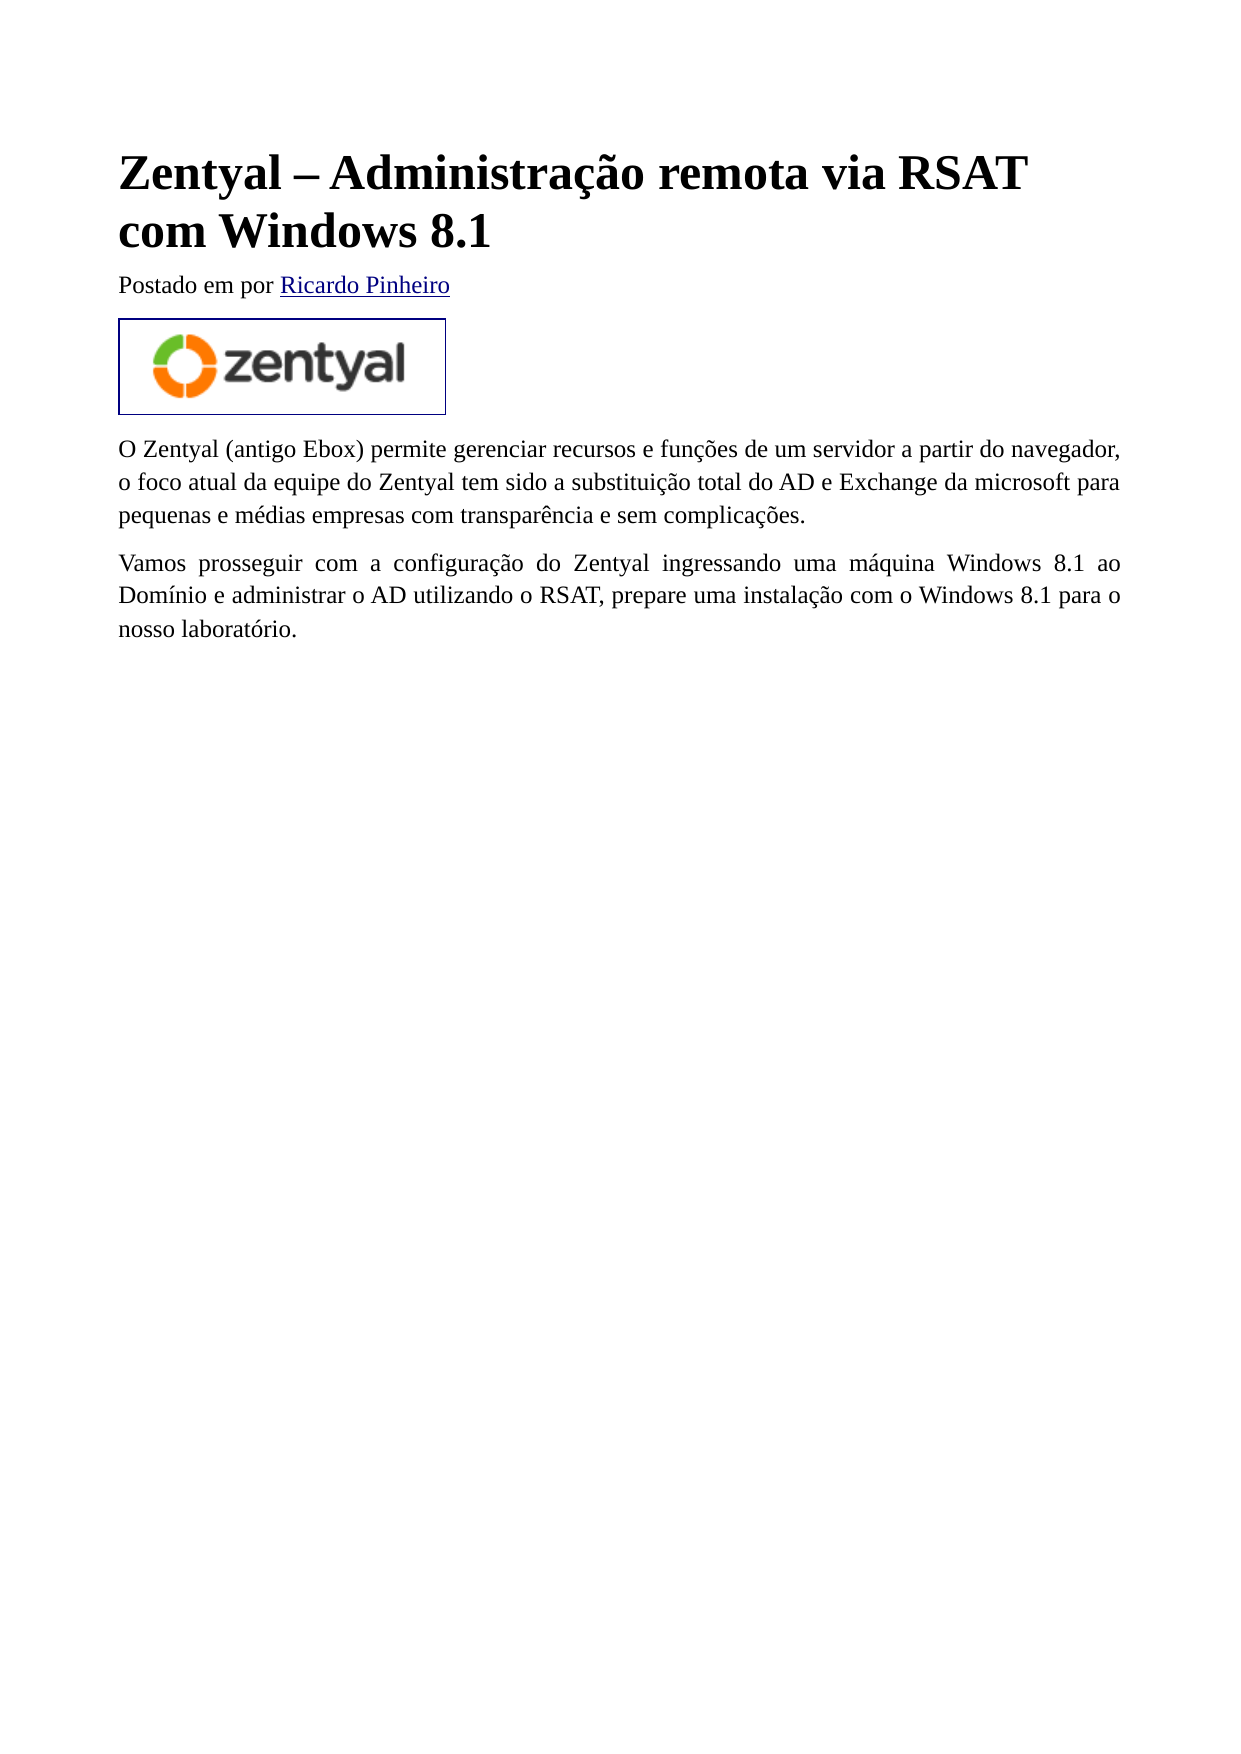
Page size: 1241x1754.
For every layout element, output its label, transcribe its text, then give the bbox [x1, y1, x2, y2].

text O Zentyal (antigo Ebox) permite gerenciar recursos e funções de um servidor a partir do navegador, o foco atual da equipe do Zentyal tem sido a substituição total do AD e Exchange da microsoft para pequenas e médias empresas com transparência e sem complicações. [118, 434, 1122, 529]
text Vamos prosseguir com a configuração do Zentyal ingressando uma máquina Windows 8.1 ao Domínio e administrar o AD utilizando o RSAT, prepare uma instalação com o Windows 8.1 para o nosso laboratório. [118, 548, 1122, 642]
text Postado em por Ricardo Pinheiro [118, 271, 1122, 299]
picture [120, 320, 445, 414]
subtitle Zentyal – Administração remota via RSAT com Windows 8.1 [118, 143, 1122, 258]
